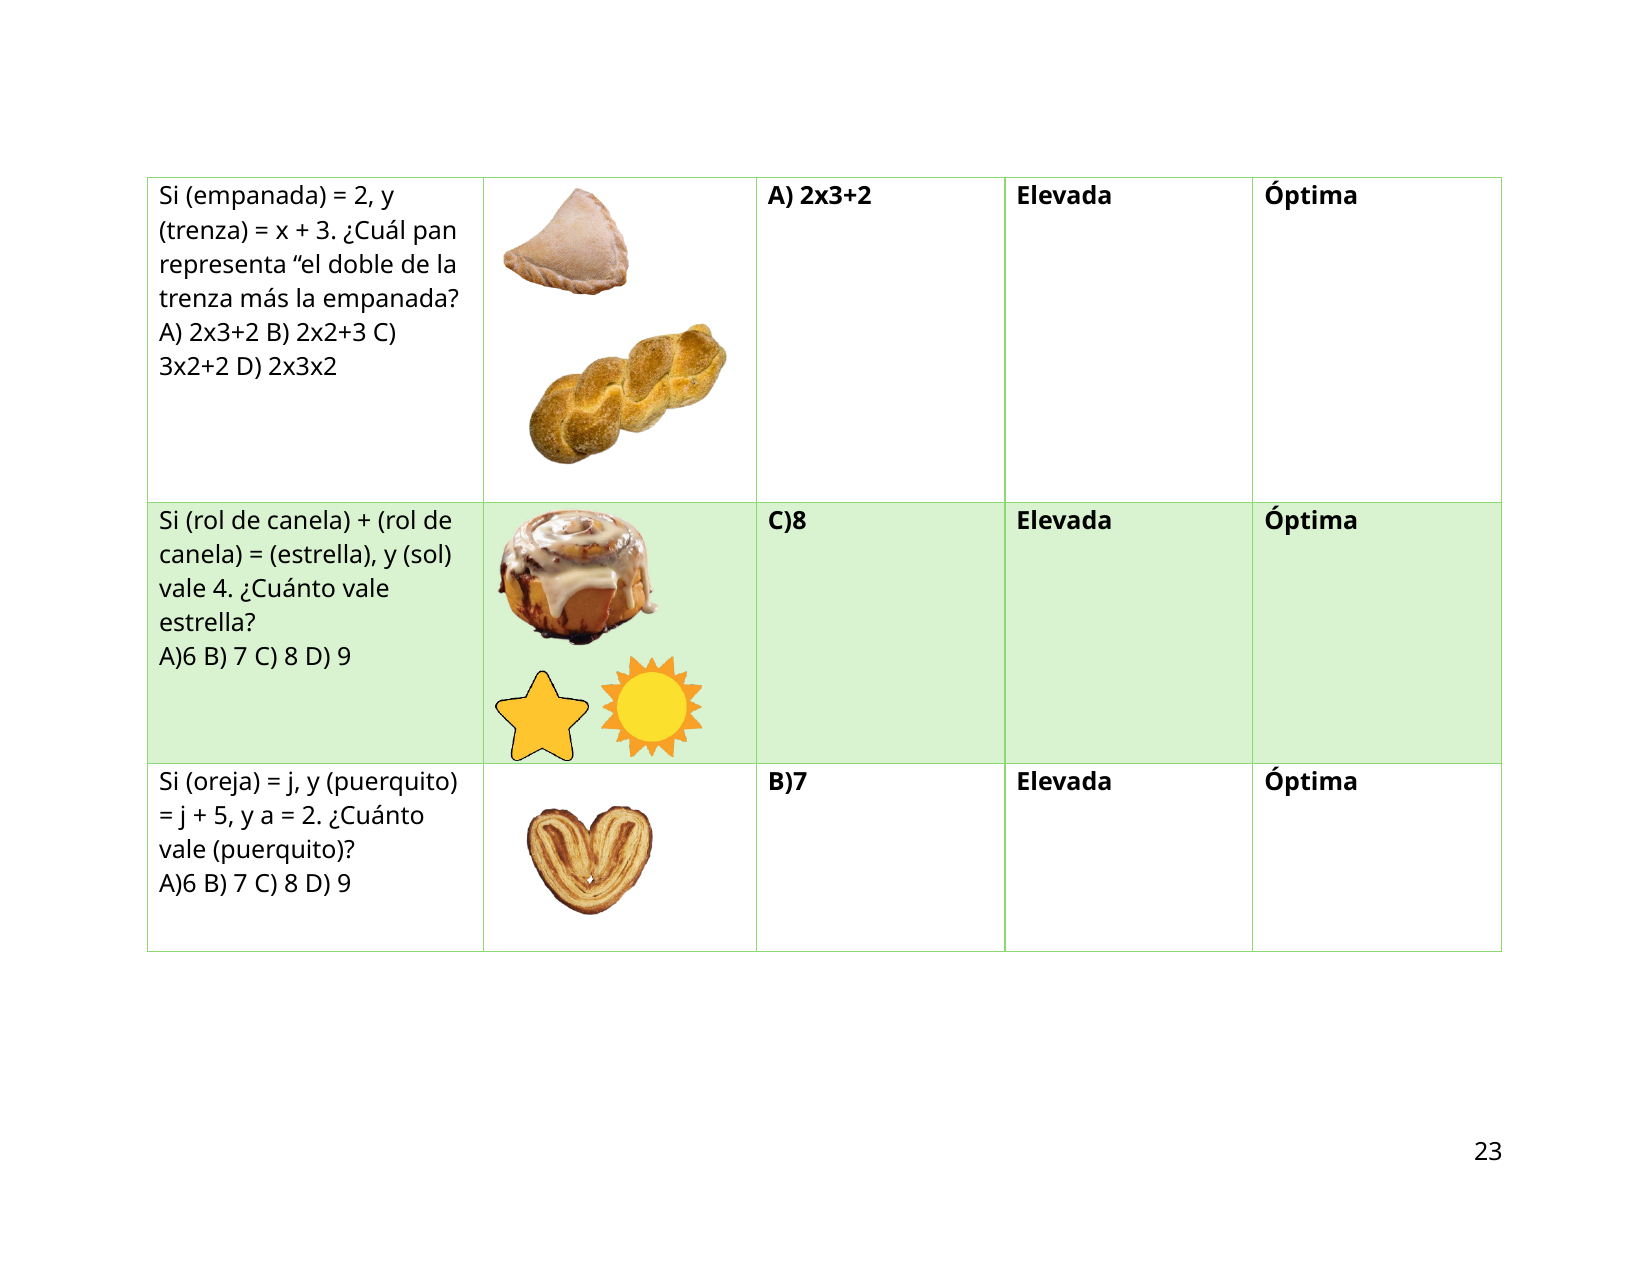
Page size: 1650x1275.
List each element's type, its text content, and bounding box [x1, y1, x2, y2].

table_cell Elevada [1006, 178, 1252, 502]
table_cell C)8 [757, 503, 1004, 763]
table_cell Óptima [1253, 178, 1501, 502]
table_cell [650, 178, 756, 502]
table_cell Óptima [1253, 503, 1501, 763]
table_cell A) 2x3+2 [757, 178, 1004, 502]
table_cell [662, 503, 756, 763]
table_cell B)7 [757, 764, 1004, 951]
table_cell [484, 503, 595, 763]
table_cell Si (empanada) = 2, y (trenza) = x + 3. ¿Cuál pan representa “el doble de la trenza más la empanada? A) 2x3+2 B) 2x2+3 C) 3x2+2 D) 2x3x2 [148, 178, 483, 502]
table_cell Elevada [1006, 503, 1252, 763]
picture [495, 178, 746, 952]
table_cell [484, 178, 495, 502]
table_cell Si (oreja) = j, y (puerquito) = j + 5, y a = 2. ¿Cuánto vale (puerquito)? A)6 B) 7 C) 8 D) 9 [148, 764, 483, 951]
table_cell [484, 764, 495, 951]
table_cell Elevada [1006, 764, 1252, 951]
table_cell Óptima [1253, 764, 1501, 951]
table_cell [683, 764, 756, 951]
table_cell Si (rol de canela) + (rol de canela) = (estrella), y (sol) vale 4. ¿Cuánto vale estrella? A)6 B) 7 C) 8 D) 9 [148, 503, 483, 763]
